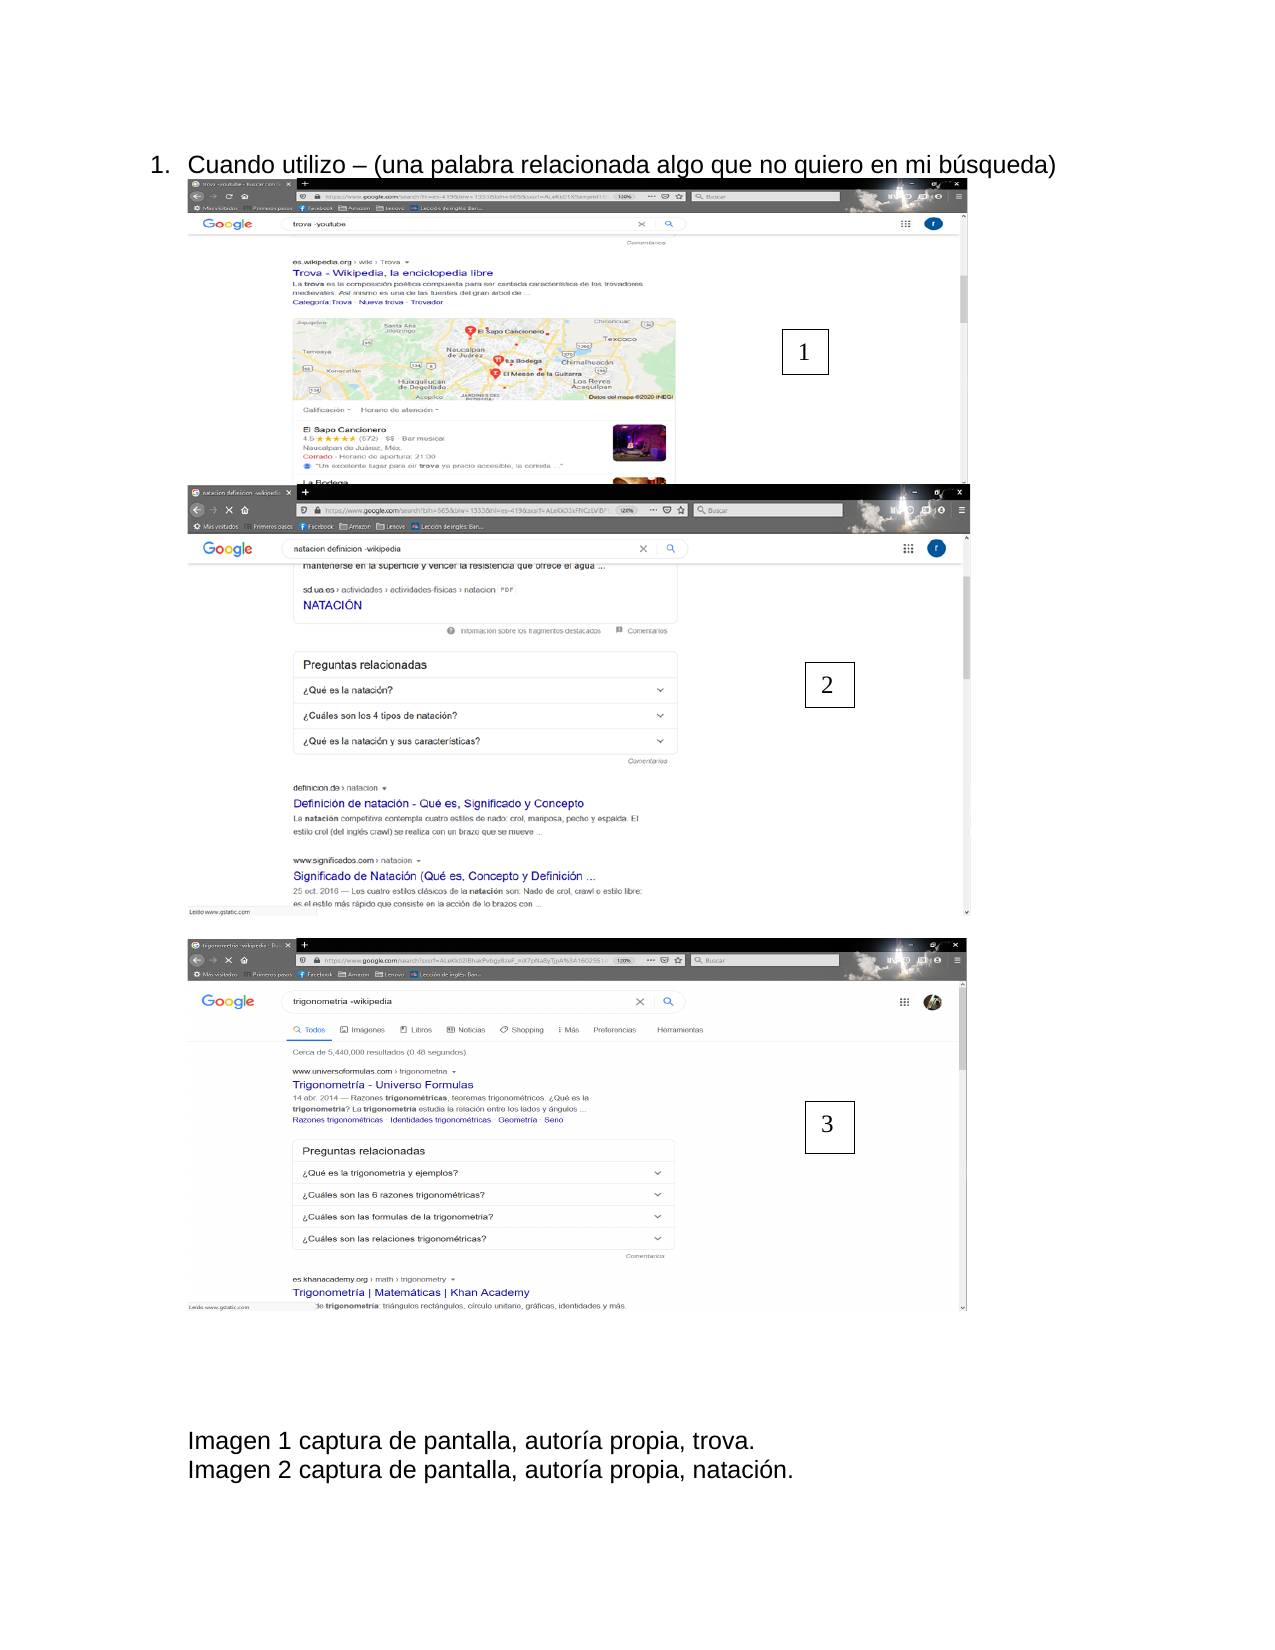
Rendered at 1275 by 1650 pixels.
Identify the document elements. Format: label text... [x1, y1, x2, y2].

text Imagen 2 captura de pantalla, autoría propia, natación. [187, 1455, 1162, 1483]
text 2 [821, 670, 839, 699]
text 3 [821, 1109, 839, 1138]
list Cuando utilizo – (una palabra relacionada algo que no quiero en mi búsqueda) [150, 150, 1162, 179]
text Imagen 1 captura de pantalla, autoría propia, trova. [187, 1426, 1162, 1455]
text 1 [798, 337, 813, 366]
